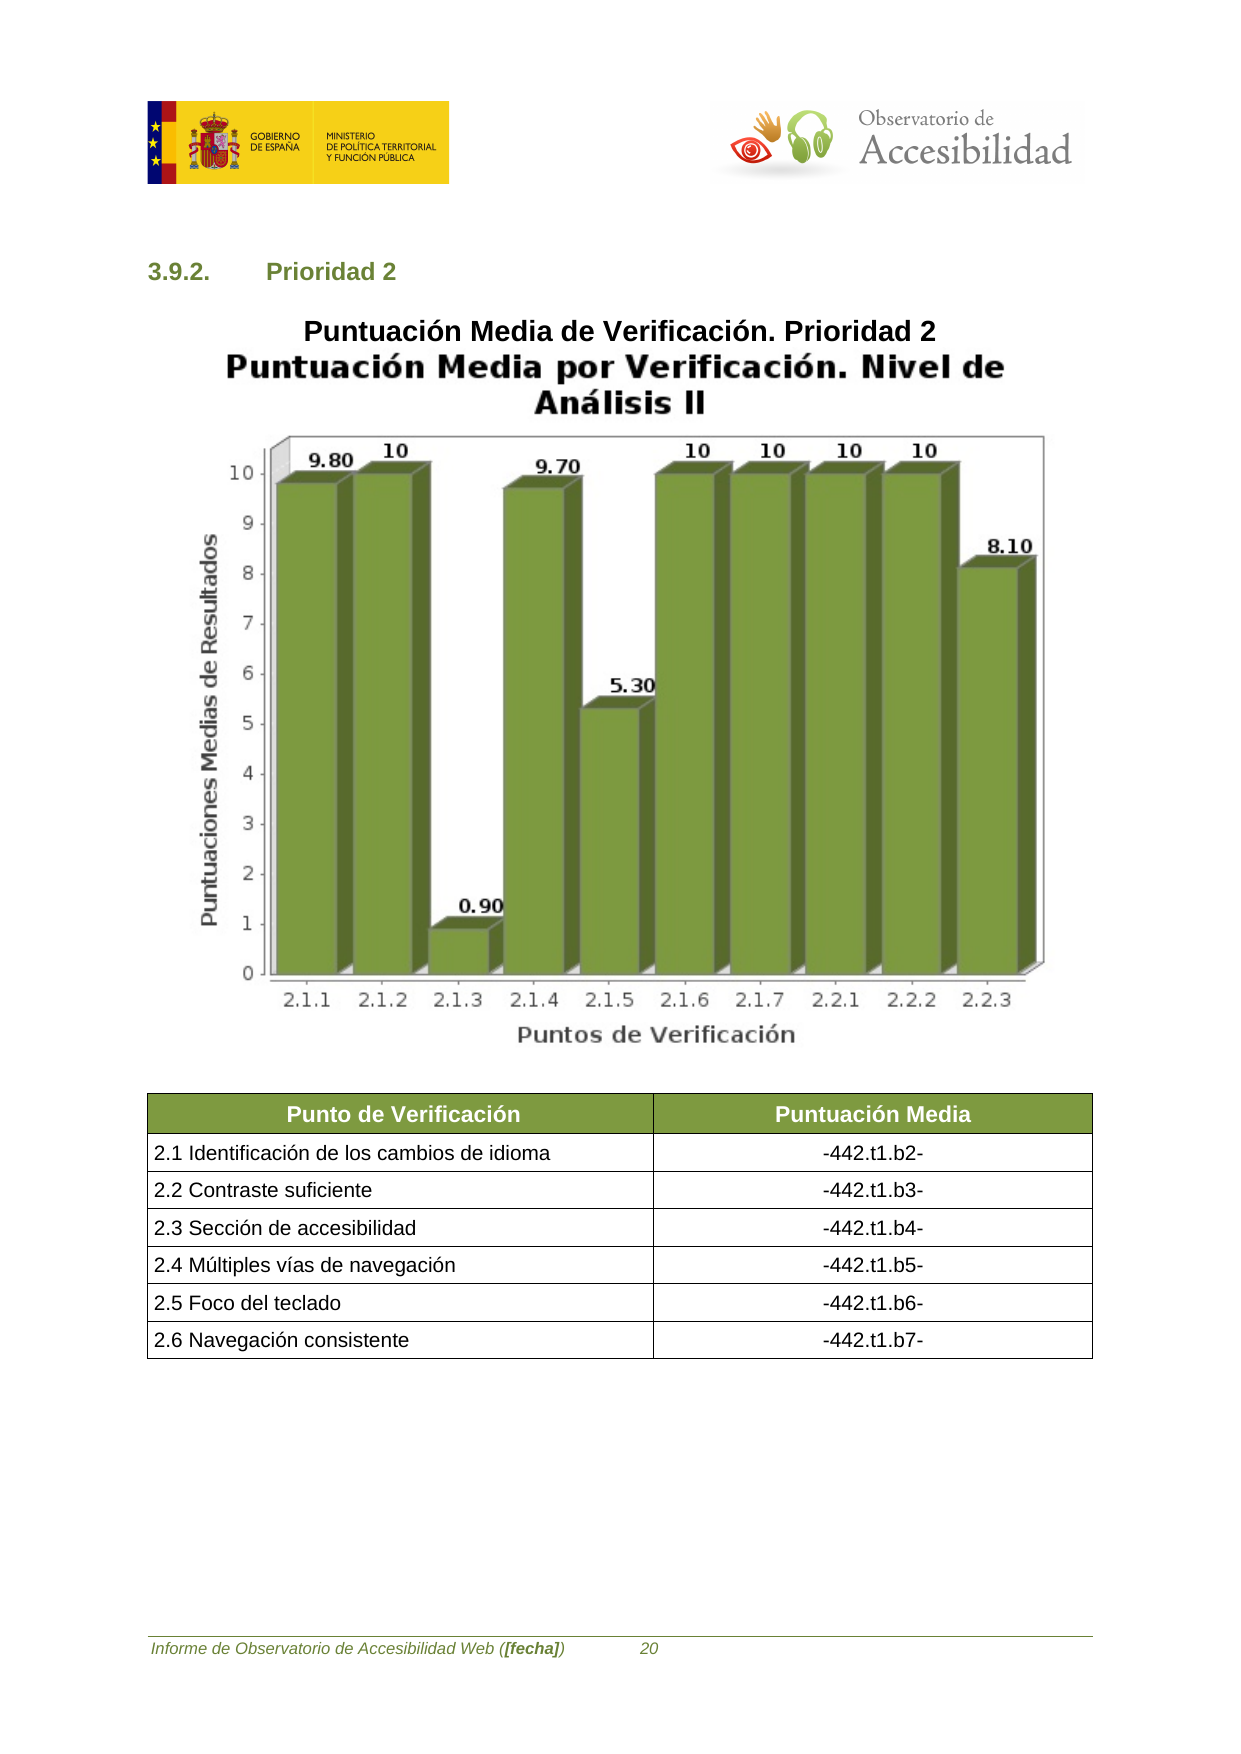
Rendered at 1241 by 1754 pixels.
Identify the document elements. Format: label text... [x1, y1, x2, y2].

table_cell 2.2 Contraste suficiente [148, 1172, 653, 1208]
table_cell -442.t1.b7- [654, 1322, 1092, 1358]
text Puntuación Media de Verificación. Prioridad 2 [148, 314, 1092, 347]
table_header Puntuación Media [654, 1094, 1092, 1133]
table_header Punto de Verificación [148, 1094, 653, 1133]
table_cell -442.t1.b6- [654, 1284, 1092, 1321]
table_cell 2.5 Foco del teclado [148, 1284, 653, 1321]
table_cell 2.3 Sección de accesibilidad [148, 1209, 653, 1246]
table_cell -442.t1.b5- [654, 1247, 1092, 1283]
table_cell -442.t1.b4- [654, 1209, 1092, 1246]
table_cell -442.t1.b2- [654, 1134, 1092, 1171]
subtitle Prioridad 2 [148, 257, 1092, 286]
table_cell 2.4 Múltiples vías de navegación [148, 1247, 653, 1283]
table_cell 2.6 Navegación consistente [148, 1322, 653, 1358]
picture [147, 101, 450, 184]
picture [710, 101, 1086, 184]
table_cell -442.t1.b3- [654, 1172, 1092, 1208]
picture [178, 347, 1062, 1057]
table_cell 2.1 Identificación de los cambios de idioma [148, 1134, 653, 1171]
